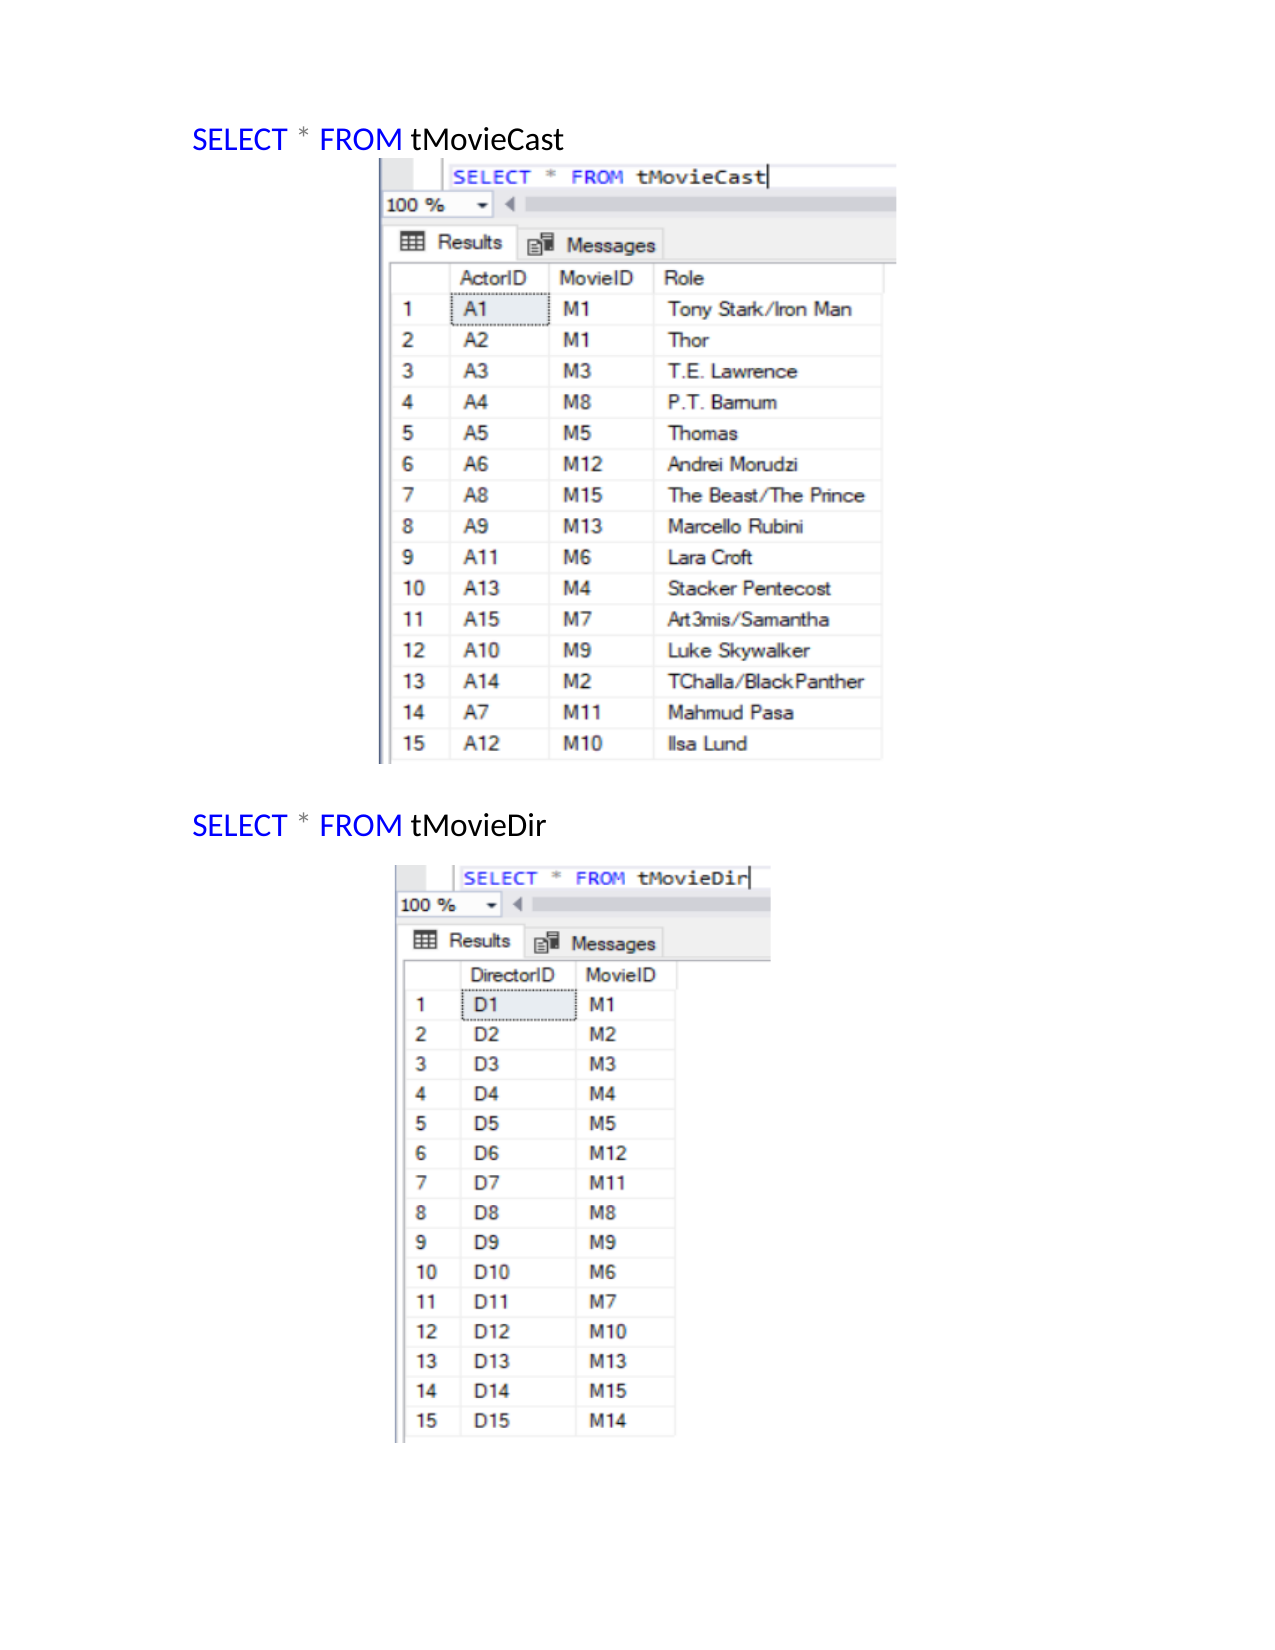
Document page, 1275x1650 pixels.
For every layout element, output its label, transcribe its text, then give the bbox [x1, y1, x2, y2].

picture [394, 865, 771, 1443]
text SELECT * FROM tMovieCast [118, 118, 1157, 159]
text SELECT * FROM tMovieDir [118, 804, 1157, 845]
picture [378, 158, 897, 764]
